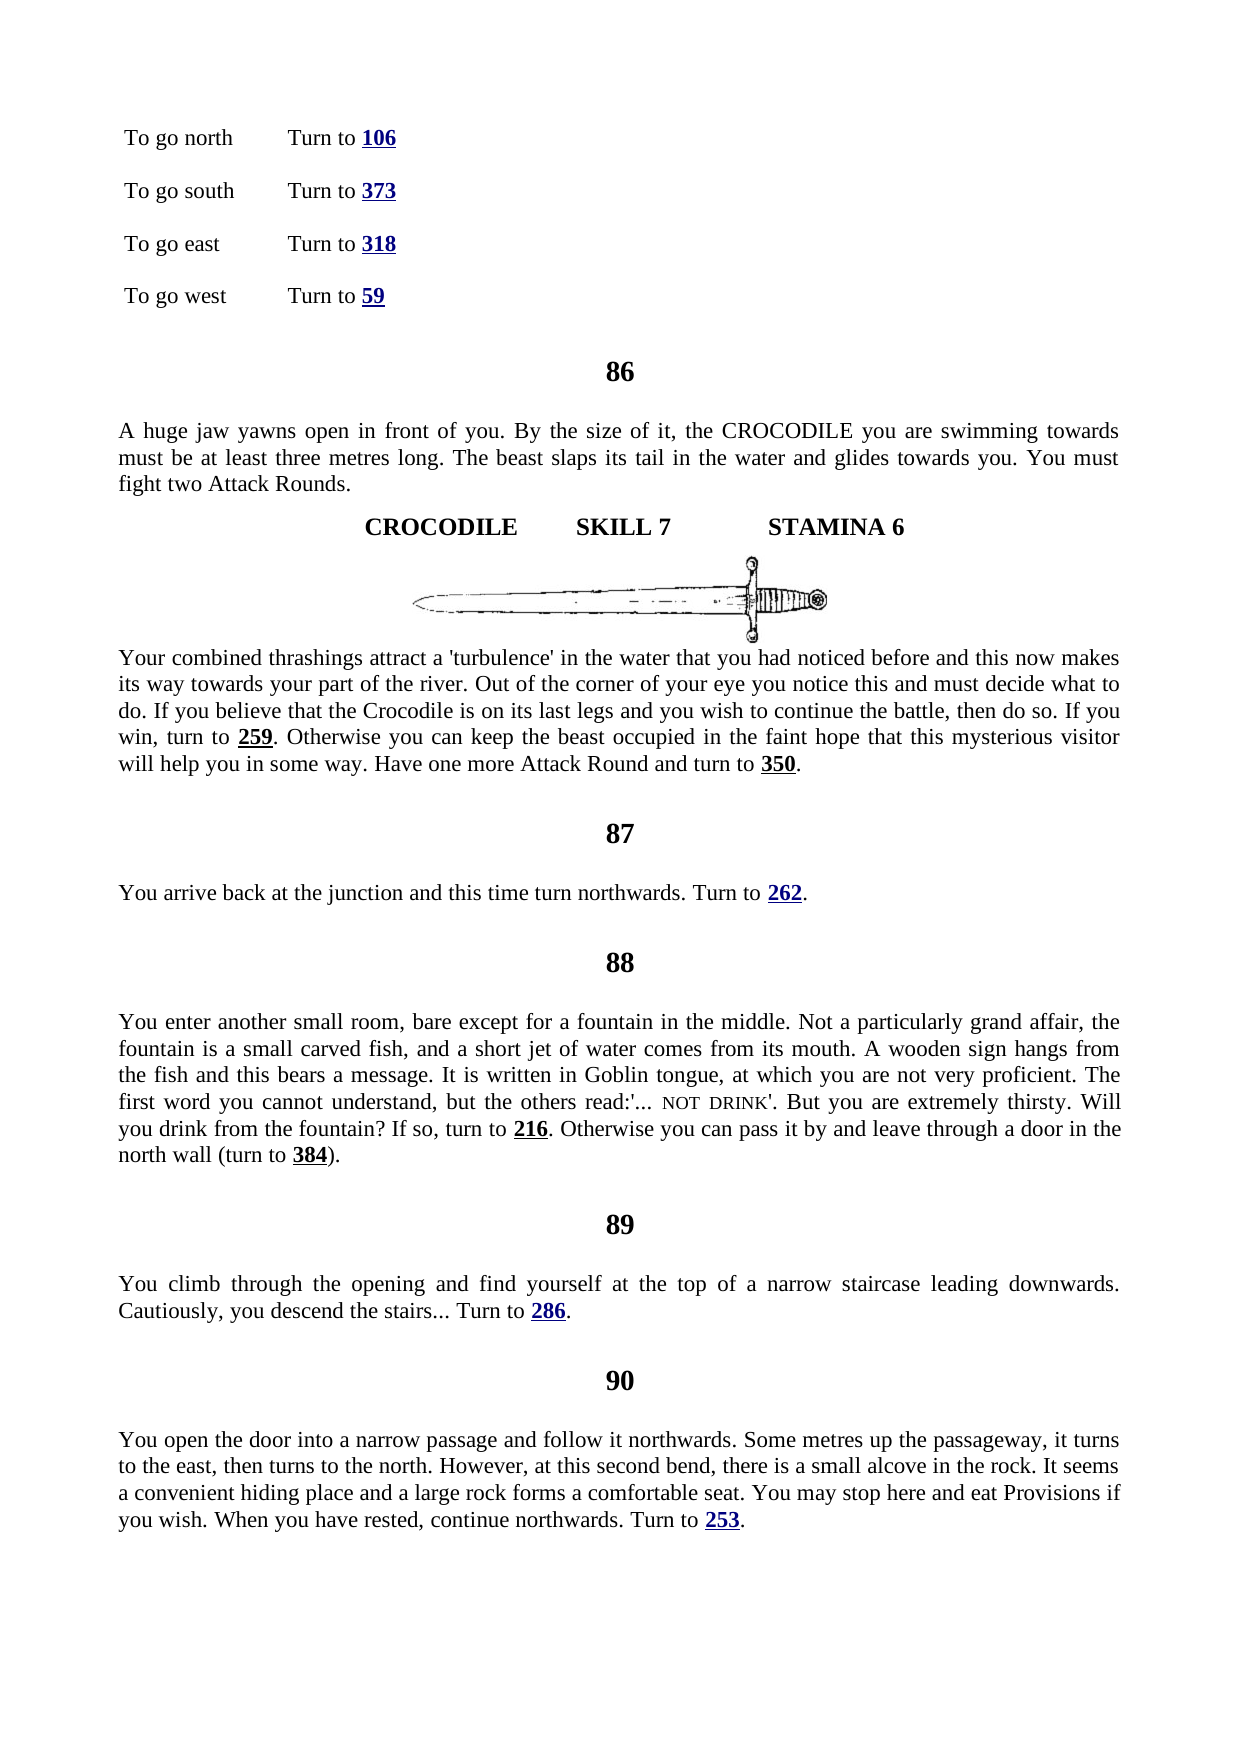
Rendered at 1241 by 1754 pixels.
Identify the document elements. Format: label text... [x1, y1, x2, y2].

subtitle 86 [118, 354, 1122, 388]
subtitle 89 [118, 1207, 1122, 1241]
subtitle 90 [118, 1363, 1122, 1396]
subtitle 88 [118, 945, 1122, 979]
table_cell To go east [118, 224, 281, 277]
text A huge jaw yawns open in front of you. By the size of it, the CROCODILE you are swimming towards must be at least three metres long. The beast slaps its tail in the water and glides towards you. You must fight two Attack Rounds. [118, 417, 1122, 497]
text CROCODILE SKILL 7 STAMINA 6 [118, 512, 1122, 541]
text Your combined thrashings attract a 'turbulence' in the water that you had noticed before and this now makes its way towards your part of the river. Out of the corner of your eye you notice this and must decide what to do. If you believe that the Crocodile is on its last legs and you wish to continue the battle, then do so. If you win, turn to 259. Otherwise you can keep the beast occupied in the faint hope that this mysterious visitor will help you in some way. Have one more Attack Round and turn to 350. [118, 556, 1122, 776]
picture [412, 555, 828, 644]
text You climb through the opening and find yourself at the top of a narrow staircase leading downwards. Cautiously, you descend the stairs... Turn to 286. [118, 1270, 1122, 1323]
text You open the door into a narrow passage and follow it northwards. Some metres up the passageway, it turns to the east, then turns to the north. However, at this second bend, there is a small alcove in the rock. It seems a convenient hiding place and a large rock forms a comfortable seat. You may stop here and eat Provisions if you wish. When you have rested, continue northwards. Turn to 253. [118, 1426, 1122, 1532]
table_cell Turn to 373 [281, 171, 445, 224]
table_cell To go west [118, 277, 281, 329]
text You enter another small room, bare except for a fountain in the middle. Not a particularly grand affair, the fountain is a small carved fish, and a short jet of water comes from its mouth. A wooden sign hangs from the fish and this bears a message. It is written in Goblin tongue, at which you are not very proficient. The first word you cannot understand, but the others read:'... not drink'. But you are extremely thirsty. Will you drink from the fountain? If so, turn to 216. Otherwise you can pass it by and leave through a door in the north wall (turn to 384). [118, 1008, 1122, 1167]
text You arrive back at the junction and this time turn northwards. Turn to 262. [118, 879, 1122, 906]
table_cell Turn to 59 [281, 277, 445, 329]
table_header Turn to 106 [281, 118, 445, 171]
table_cell Turn to 318 [281, 224, 445, 277]
table_header To go north [118, 118, 281, 171]
subtitle 87 [118, 816, 1122, 849]
table_cell To go south [118, 171, 281, 224]
